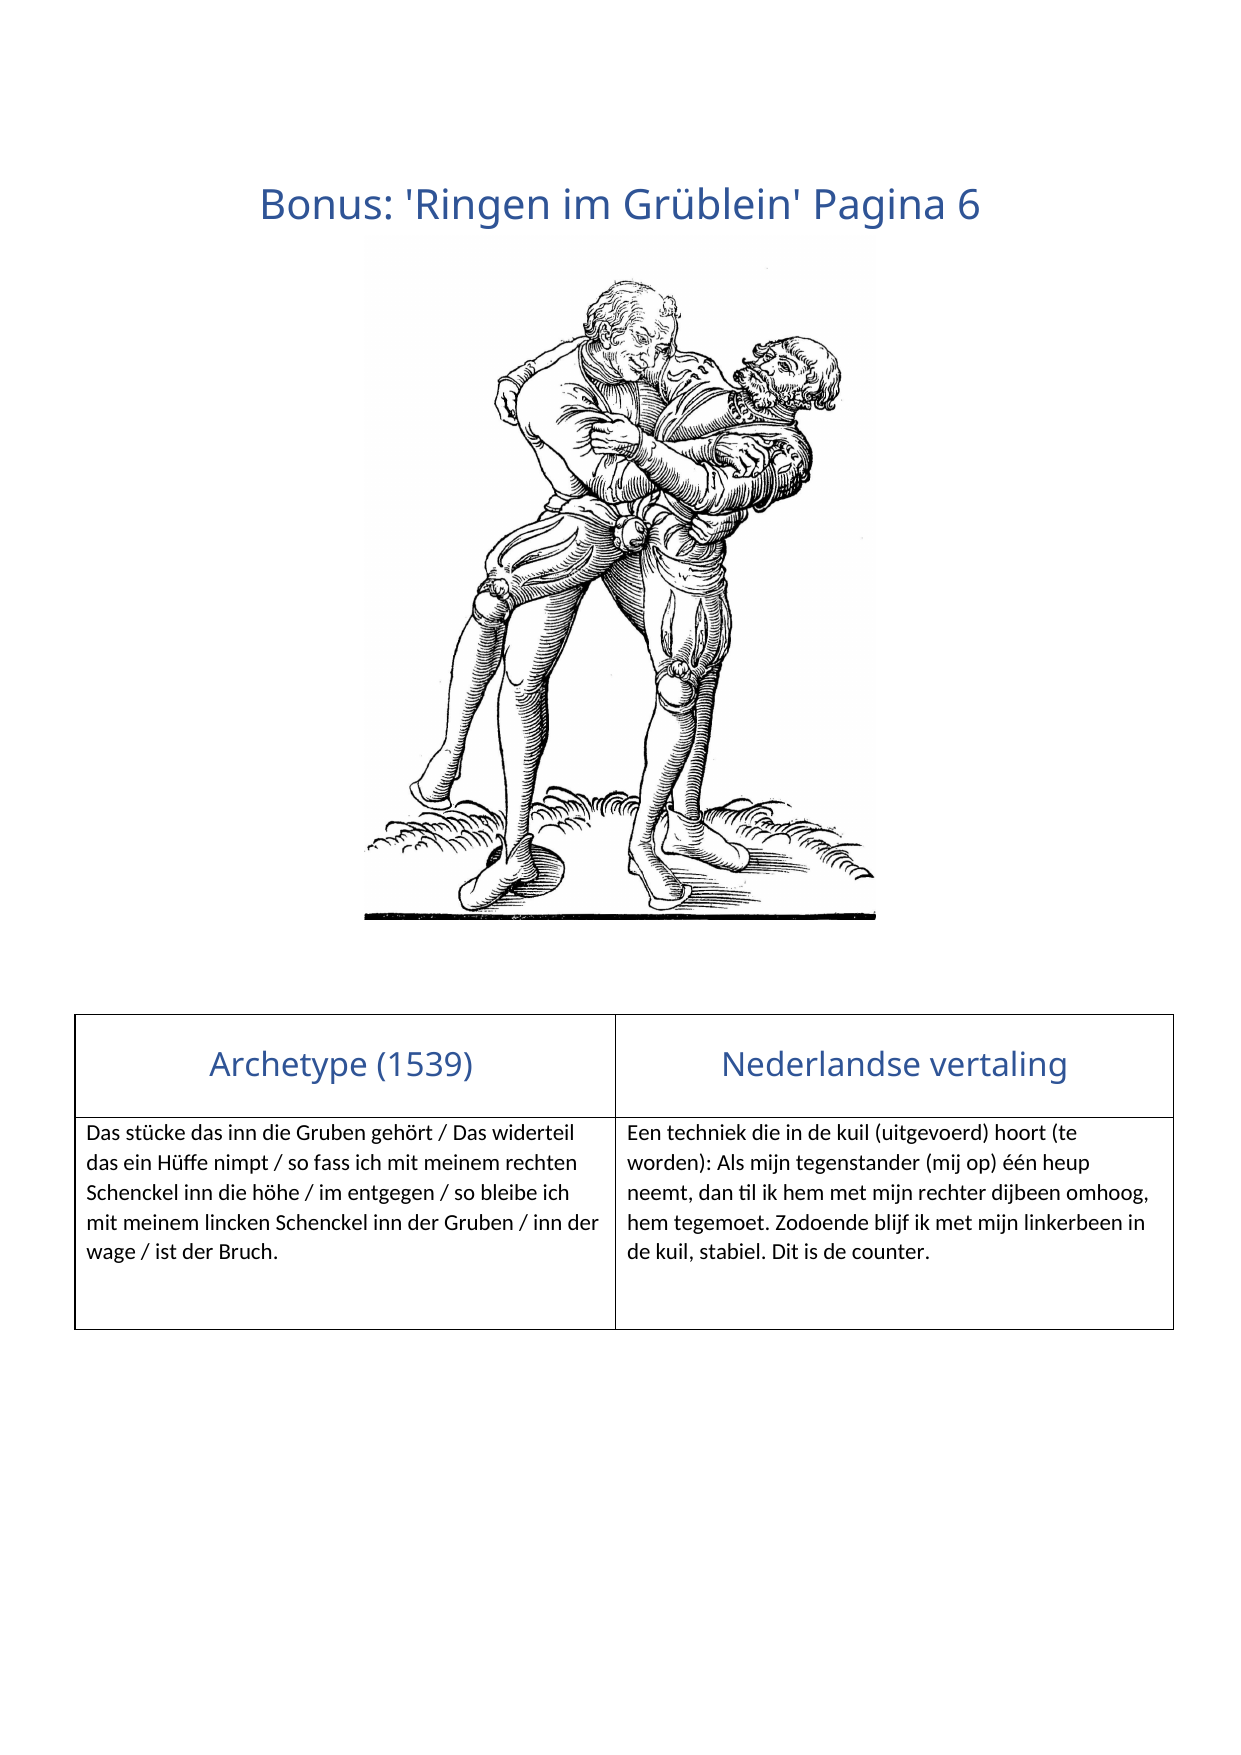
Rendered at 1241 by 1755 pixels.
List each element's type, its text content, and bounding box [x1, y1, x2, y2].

table_cell Een techniek die in de kuil (uitgevoerd) hoort (te worden): Als mijn tegenstander (mij op) één heup neemt, dan til ik hem met mijn rechter dijbeen omhoog, hem tegemoet. Zodoende blijf ik met mijn linkerbeen in de kuil, stabiel. Dit is de counter. [616, 1118, 1173, 1329]
table_cell Das stücke das inn die Gruben gehört / Das widerteil das ein Hüffe nimpt / so fass ich mit meinem rechten Schenckel inn die höhe / im entgegen / so bleibe ich mit meinem lincken Schenckel inn der Gruben / inn der wage / ist der Bruch. [76, 1118, 615, 1329]
picture [364, 235, 876, 920]
table_header Nederlandse vertaling [616, 1015, 1173, 1117]
table_header Archetype (1539) [76, 1015, 615, 1117]
subtitle Bonus: 'Ringen im Grüblein' Pagina 6 [75, 174, 1165, 231]
